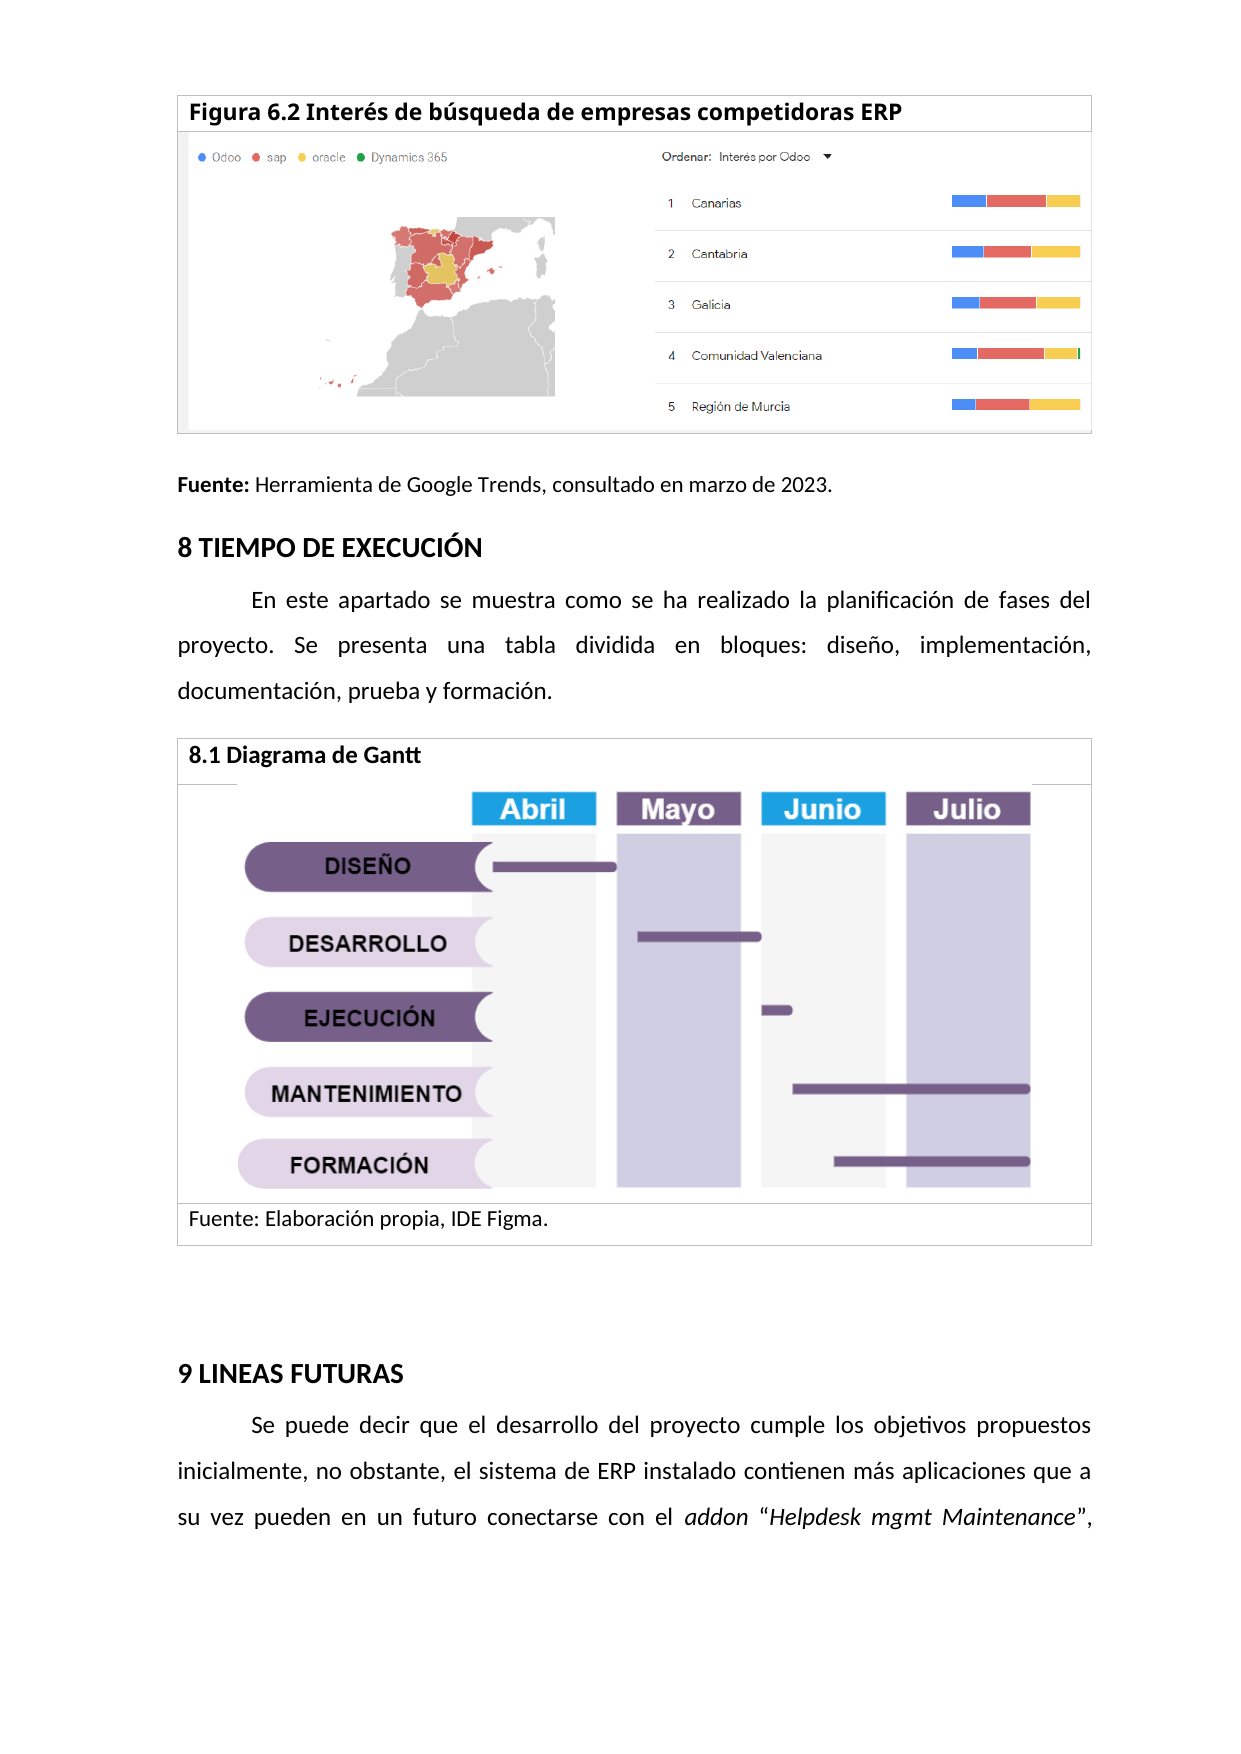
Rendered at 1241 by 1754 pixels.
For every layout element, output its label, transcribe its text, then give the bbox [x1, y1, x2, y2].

text En este apartado se muestra como se ha realizado la planificación de fases del proyecto. Se presenta una tabla dividida en bloques: diseño, implementación, documentación, prueba y formación. [177, 584, 1093, 706]
text Se puede decir que el desarrollo del proyecto cumple los objetivos propuestos inicialmente, no obstante, el sistema de ERP instalado contienen más aplicaciones que a su vez pueden en un futuro conectarse con el addon “Helpdesk mgmt Maintenance”, [177, 1409, 1093, 1531]
table_cell Fuente: Elaboración propia, IDE Figma. [178, 1204, 1091, 1245]
text 8 TIEMPO DE EXECUCIÓN [177, 529, 1093, 565]
text Fuente: Herramienta de Google Trends, consultado en marzo de 2023. [177, 470, 1093, 498]
table_header Figura 6.2 Interés de búsqueda de empresas competidoras ERP [178, 96, 1091, 131]
table_cell [178, 132, 1091, 433]
table_header 8.1 Diagrama de Gantt [178, 739, 1091, 783]
table_cell [178, 785, 1091, 1203]
text 9 LINEAS FUTURAS [177, 1355, 1093, 1390]
